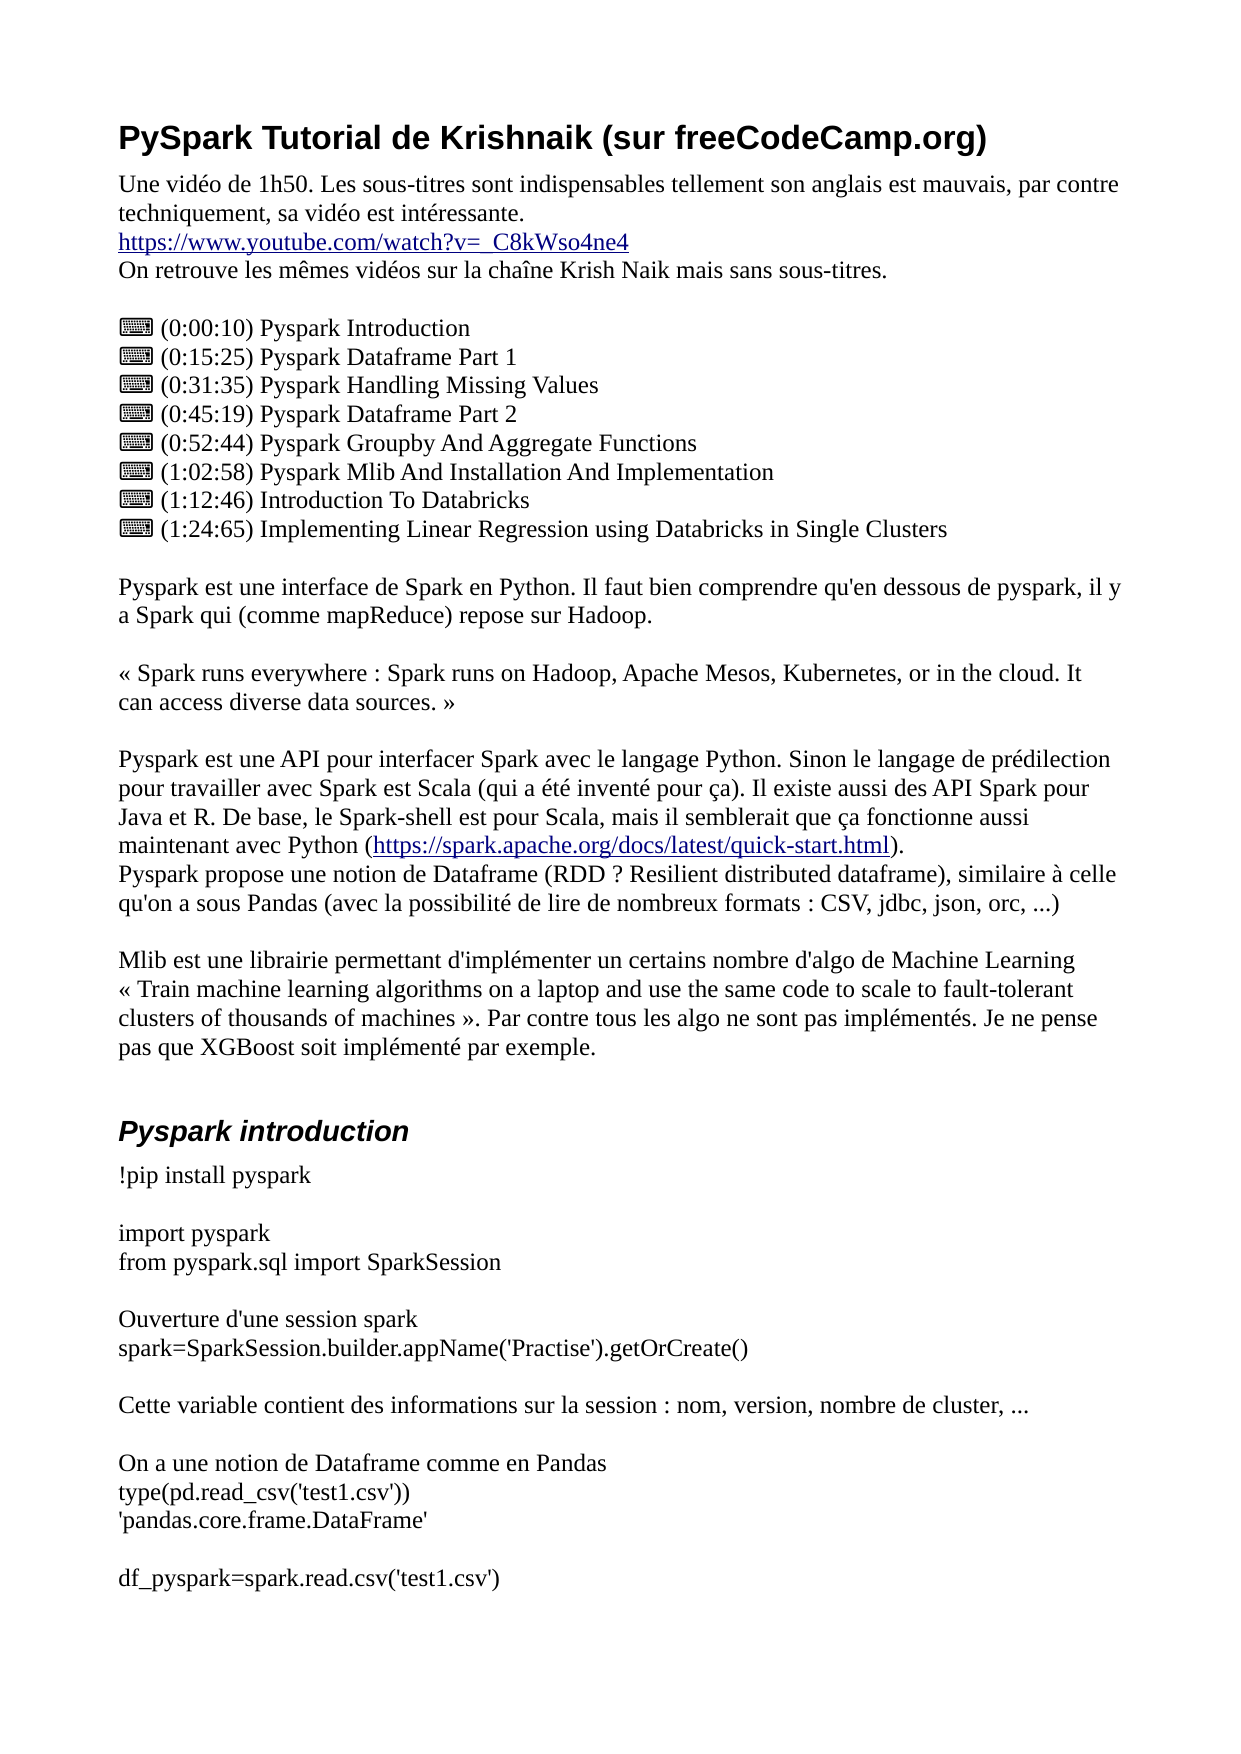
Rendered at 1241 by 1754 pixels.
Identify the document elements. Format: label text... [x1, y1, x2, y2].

text ⌨️ (0:00:10) Pyspark Introduction [118, 313, 1122, 342]
text ⌨️ (1:24:65) Implementing Linear Regression using Databricks in Single Clusters [118, 514, 1122, 543]
text ⌨️ (1:02:58) Pyspark Mlib And Installation And Implementation [118, 457, 1122, 486]
text Cette variable contient des informations sur la session : nom, version, nombre de cluster, ... [118, 1390, 1122, 1419]
text On retrouve les mêmes vidéos sur la chaîne Krish Naik mais sans sous-titres. [118, 256, 1122, 284]
text Pyspark est une API pour interfacer Spark avec le langage Python. Sinon le langage de prédilection pour travailler avec Spark est Scala (qui a été inventé pour ça). Il existe aussi des API Spark pour Java et R. De base, le Spark-shell est pour Scala, mais il semblerait que ça fonctionne aussi maintenant avec Python (https://spark.apache.org/docs/latest/quick-start.html). [118, 744, 1122, 859]
text spark=SparkSession.builder.appName('Practise').getOrCreate() [118, 1333, 1122, 1362]
text ⌨️ (0:52:44) Pyspark Groupby And Aggregate Functions [118, 428, 1122, 457]
text ⌨️ (1:12:46) Introduction To Databricks [118, 486, 1122, 514]
text https://www.youtube.com/watch?v=_C8kWso4ne4 [118, 227, 1122, 256]
text On a une notion de Dataframe comme en Pandas [118, 1448, 1122, 1477]
text ⌨️ (0:15:25) Pyspark Dataframe Part 1 [118, 342, 1122, 371]
text type(pd.read_csv('test1.csv')) [118, 1477, 1122, 1505]
text Ouverture d'une session spark [118, 1304, 1122, 1333]
text df_pyspark=spark.read.csv('test1.csv') [118, 1563, 1122, 1592]
text « Spark runs everywhere : Spark runs on Hadoop, Apache Mesos, Kubernetes, or in the cloud. It can access diverse data sources. » [118, 658, 1122, 716]
text import pyspark [118, 1218, 1122, 1247]
text from pyspark.sql import SparkSession [118, 1247, 1122, 1275]
text Pyspark propose une notion de Dataframe (RDD ? Resilient distributed dataframe), similaire à celle qu'on a sous Pandas (avec la possibilité de lire de nombreux formats : CSV, jdbc, json, orc, ...) [118, 859, 1122, 917]
text Pyspark est une interface de Spark en Python. Il faut bien comprendre qu'en dessous de pyspark, il y a Spark qui (comme mapReduce) repose sur Hadoop. [118, 572, 1122, 629]
text 'pandas.core.frame.DataFrame' [118, 1505, 1122, 1534]
text Une vidéo de 1h50. Les sous-titres sont indispensables tellement son anglais est mauvais, par contre techniquement, sa vidéo est intéressante. [118, 169, 1122, 227]
subtitle PySpark Tutorial de Krishnaik (sur freeCodeCamp.org) [118, 118, 1122, 157]
text ⌨️ (0:31:35) Pyspark Handling Missing Values [118, 371, 1122, 399]
text « Train machine learning algorithms on a laptop and use the same code to scale to fault-tolerant clusters of thousands of machines ». Par contre tous les algo ne sont pas implémentés. Je ne pense pas que XGBoost soit implémenté par exemple. [118, 974, 1122, 1061]
text ⌨️ (0:45:19) Pyspark Dataframe Part 2 [118, 399, 1122, 428]
text !pip install pyspark [118, 1160, 1122, 1189]
text Mlib est une librairie permettant d'implémenter un certains nombre d'algo de Machine Learning [118, 946, 1122, 974]
subtitle Pyspark introduction [118, 1114, 1122, 1148]
